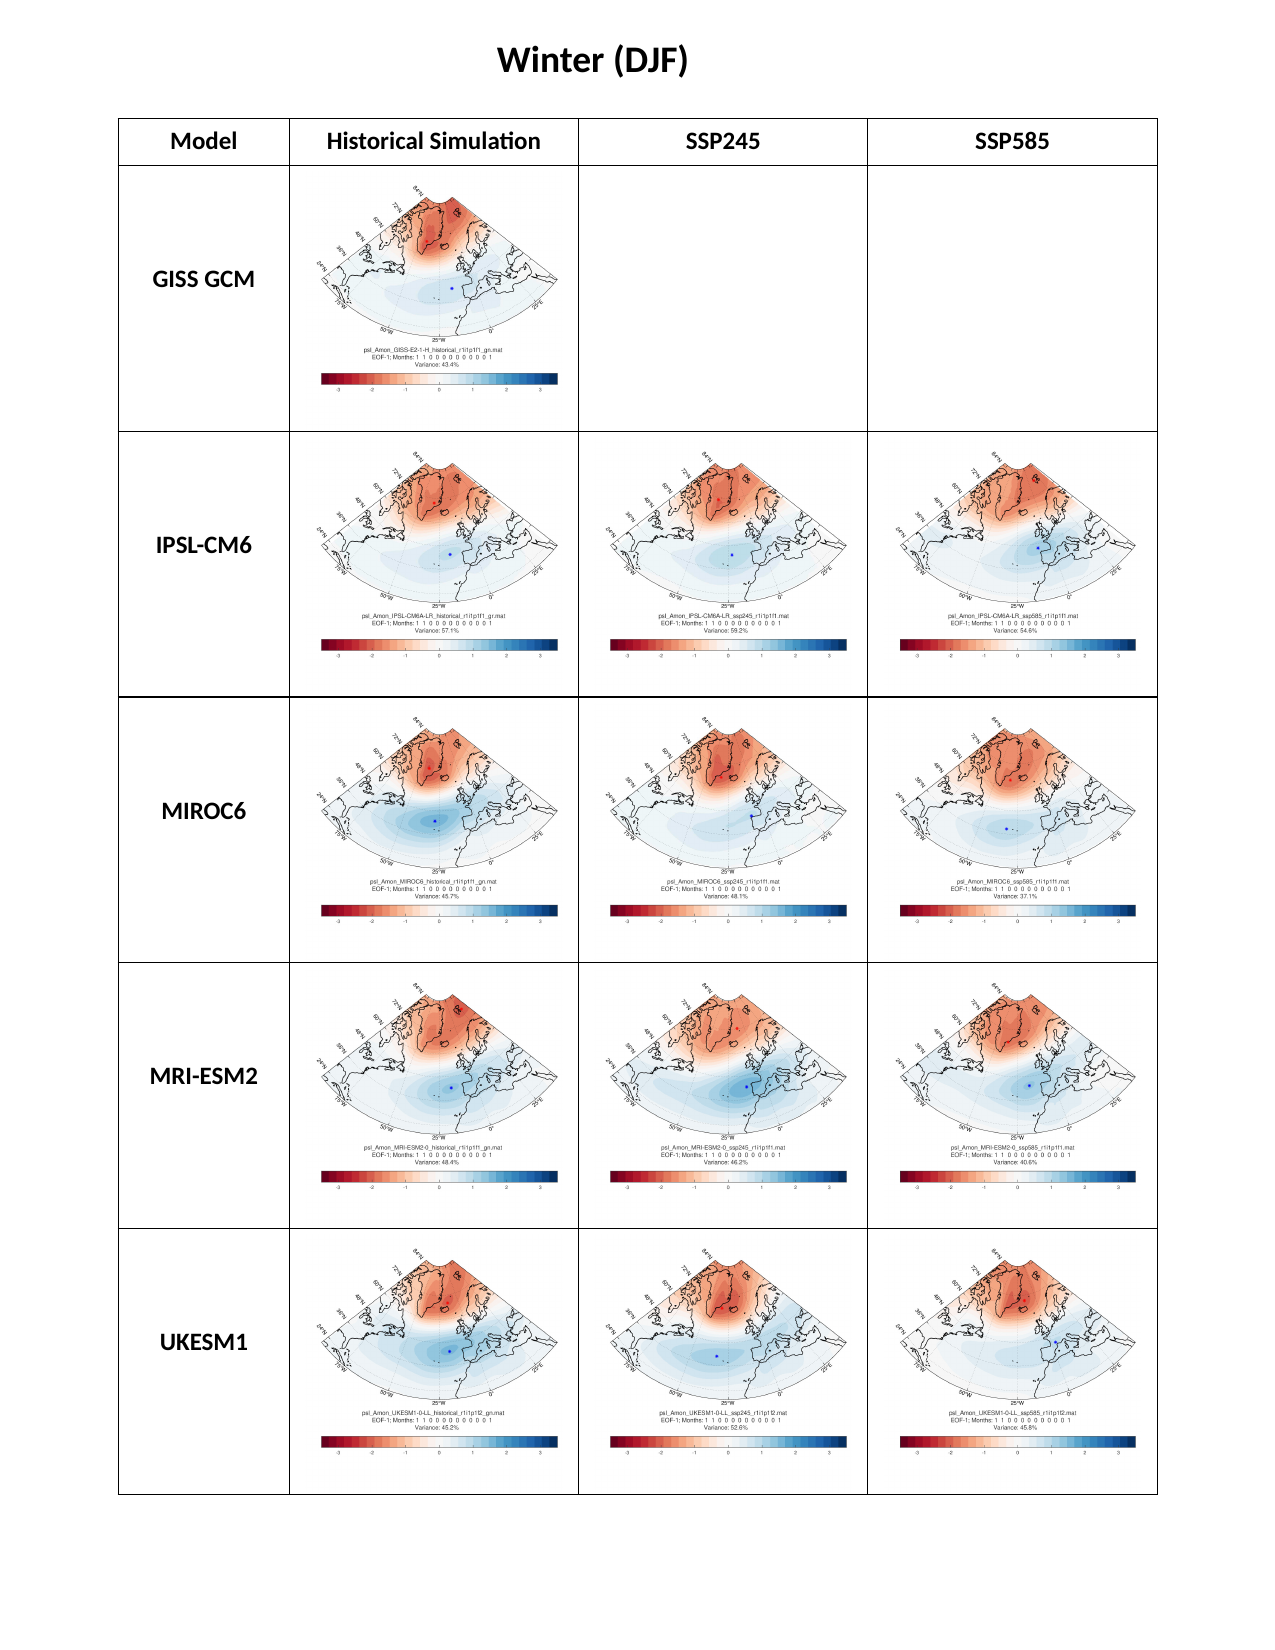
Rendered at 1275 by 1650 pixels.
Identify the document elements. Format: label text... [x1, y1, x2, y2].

table_header SSP585 [868, 119, 1157, 165]
picture [594, 437, 853, 696]
table_cell [290, 698, 578, 962]
picture [594, 703, 853, 962]
picture [304, 171, 563, 430]
table_cell [290, 963, 578, 1228]
picture [883, 437, 1142, 696]
picture [594, 968, 853, 1227]
table_cell [290, 166, 578, 431]
picture [883, 703, 1142, 962]
table_cell [290, 432, 578, 696]
table_cell [579, 963, 867, 1228]
picture [304, 703, 563, 962]
table_cell [579, 166, 867, 431]
table_cell [868, 432, 1157, 696]
table_cell [868, 1229, 1157, 1494]
table_cell MRI-ESM2 [119, 963, 289, 1228]
table_cell UKESM1 [119, 1229, 289, 1494]
table_cell [579, 698, 867, 962]
table_cell MIROC6 [119, 698, 289, 962]
table_cell [290, 1229, 578, 1494]
picture [304, 968, 563, 1227]
table_cell [868, 166, 1157, 431]
table_cell IPSL-CM6 [119, 432, 289, 696]
table_cell [579, 432, 867, 696]
table_header Historical Simulation [290, 119, 578, 165]
table_cell [579, 1229, 867, 1494]
picture [594, 1234, 853, 1493]
table_cell GISS GCM [119, 166, 289, 431]
table_cell [868, 963, 1157, 1228]
picture [883, 968, 1142, 1227]
picture [883, 1234, 1142, 1493]
picture [304, 437, 563, 696]
table_header Model [119, 119, 289, 165]
table_cell [868, 698, 1157, 962]
table_header SSP245 [579, 119, 867, 165]
picture [304, 1234, 563, 1493]
